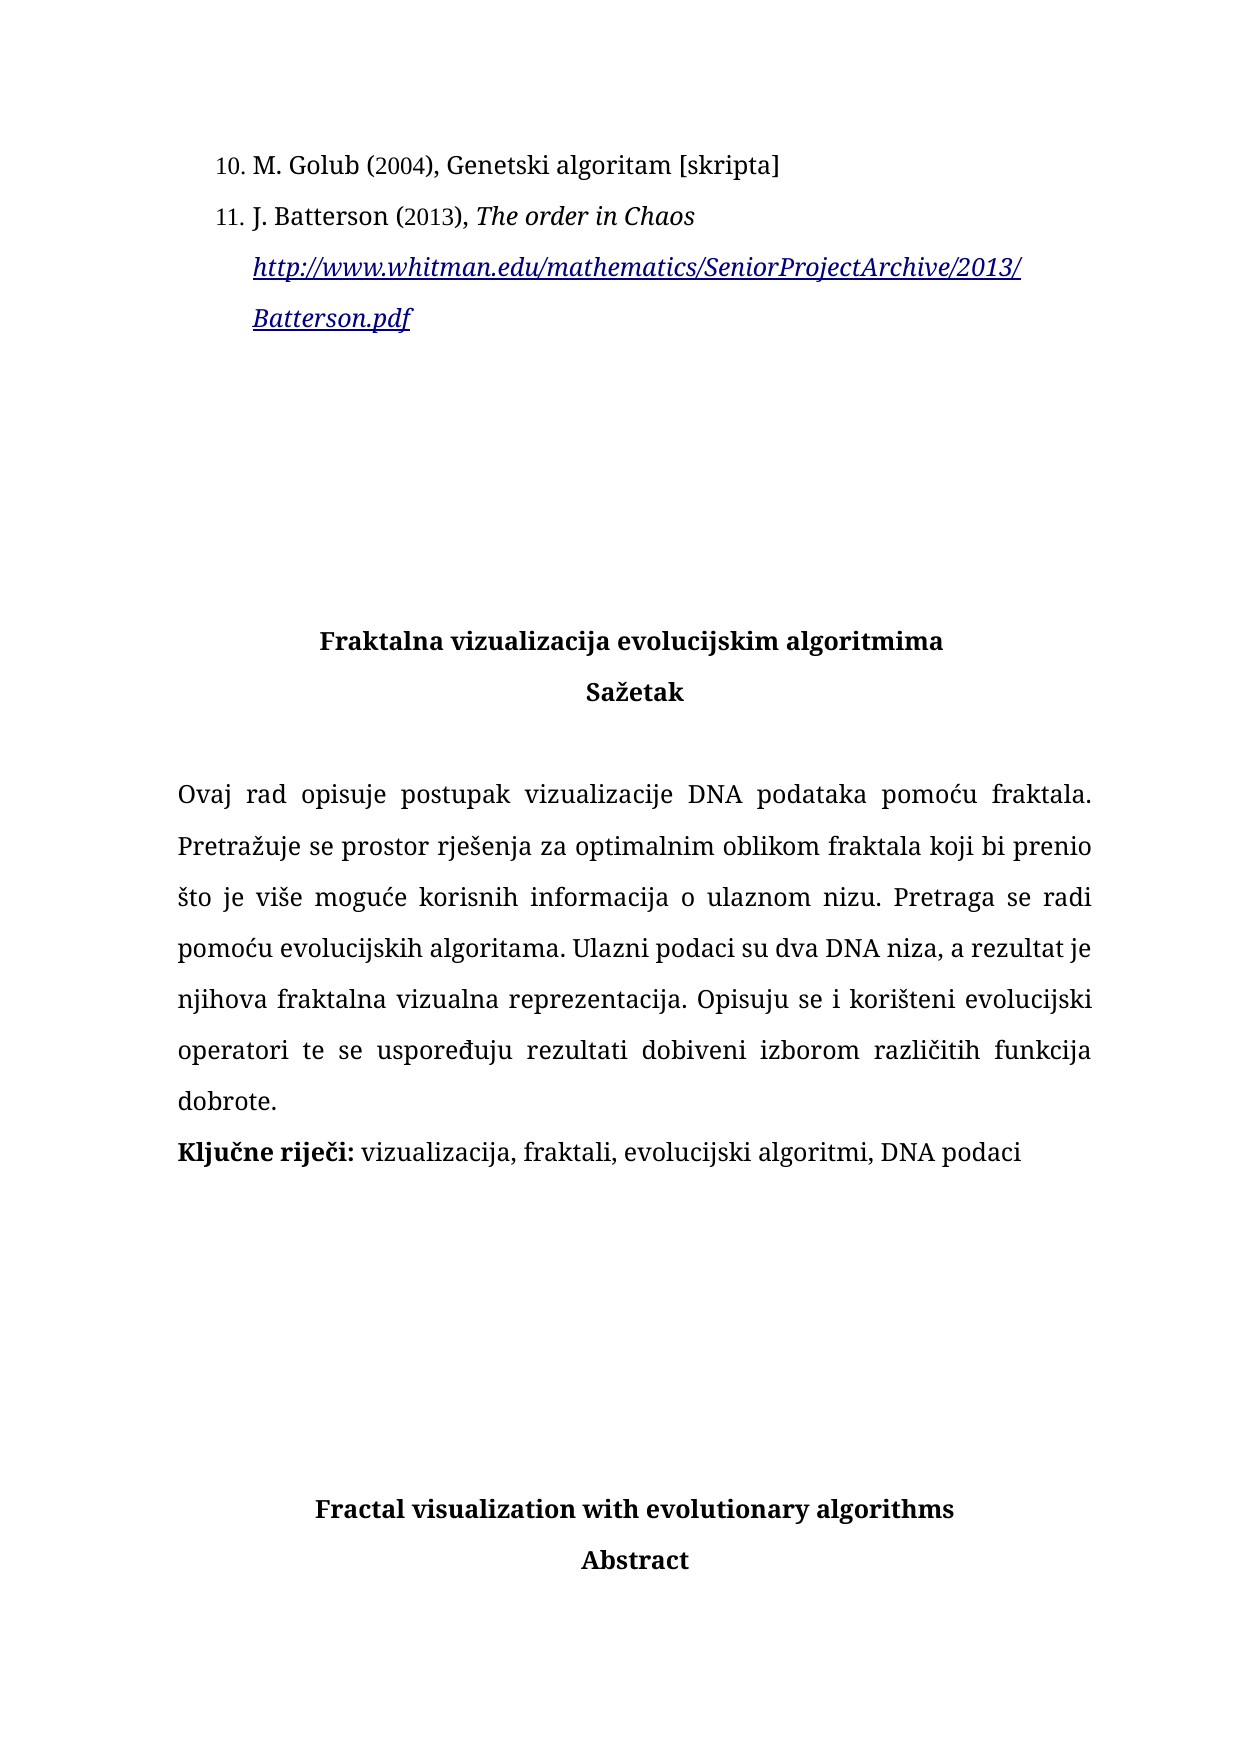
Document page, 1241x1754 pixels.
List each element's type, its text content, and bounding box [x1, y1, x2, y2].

text Sažetak [177, 675, 1093, 709]
text Ključne riječi: vizualizacija, fraktali, evolucijski algoritmi, DNA podaci [177, 1134, 1093, 1168]
text Abstract [177, 1543, 1093, 1577]
text Fraktalna vizualizacija evolucijskim algoritmima [177, 624, 1093, 658]
list J. Batterson (2013), The order in Chaos [215, 199, 1093, 233]
list http://www.whitman.edu/mathematics/SeniorProjectArchive/2013/Batterson.pdf [215, 250, 1093, 335]
text Fractal visualization with evolutionary algorithms [177, 1492, 1093, 1526]
text Ovaj rad opisuje postupak vizualizacije DNA podataka pomoću fraktala. Pretražuje se prostor rješenja za optimalnim oblikom fraktala koji bi prenio što je više moguće korisnih informacija o ulaznom nizu. Pretraga se radi pomoću evolucijskih algoritama. Ulazni podaci su dva DNA niza, a rezultat je njihova fraktalna vizualna reprezentacija. Opisuju se i korišteni evolucijski operatori te se uspoređuju rezultati dobiveni izborom različitih funkcija dobrote. [177, 777, 1093, 1117]
list M. Golub (2004), Genetski algoritam [skripta] [215, 148, 1093, 182]
